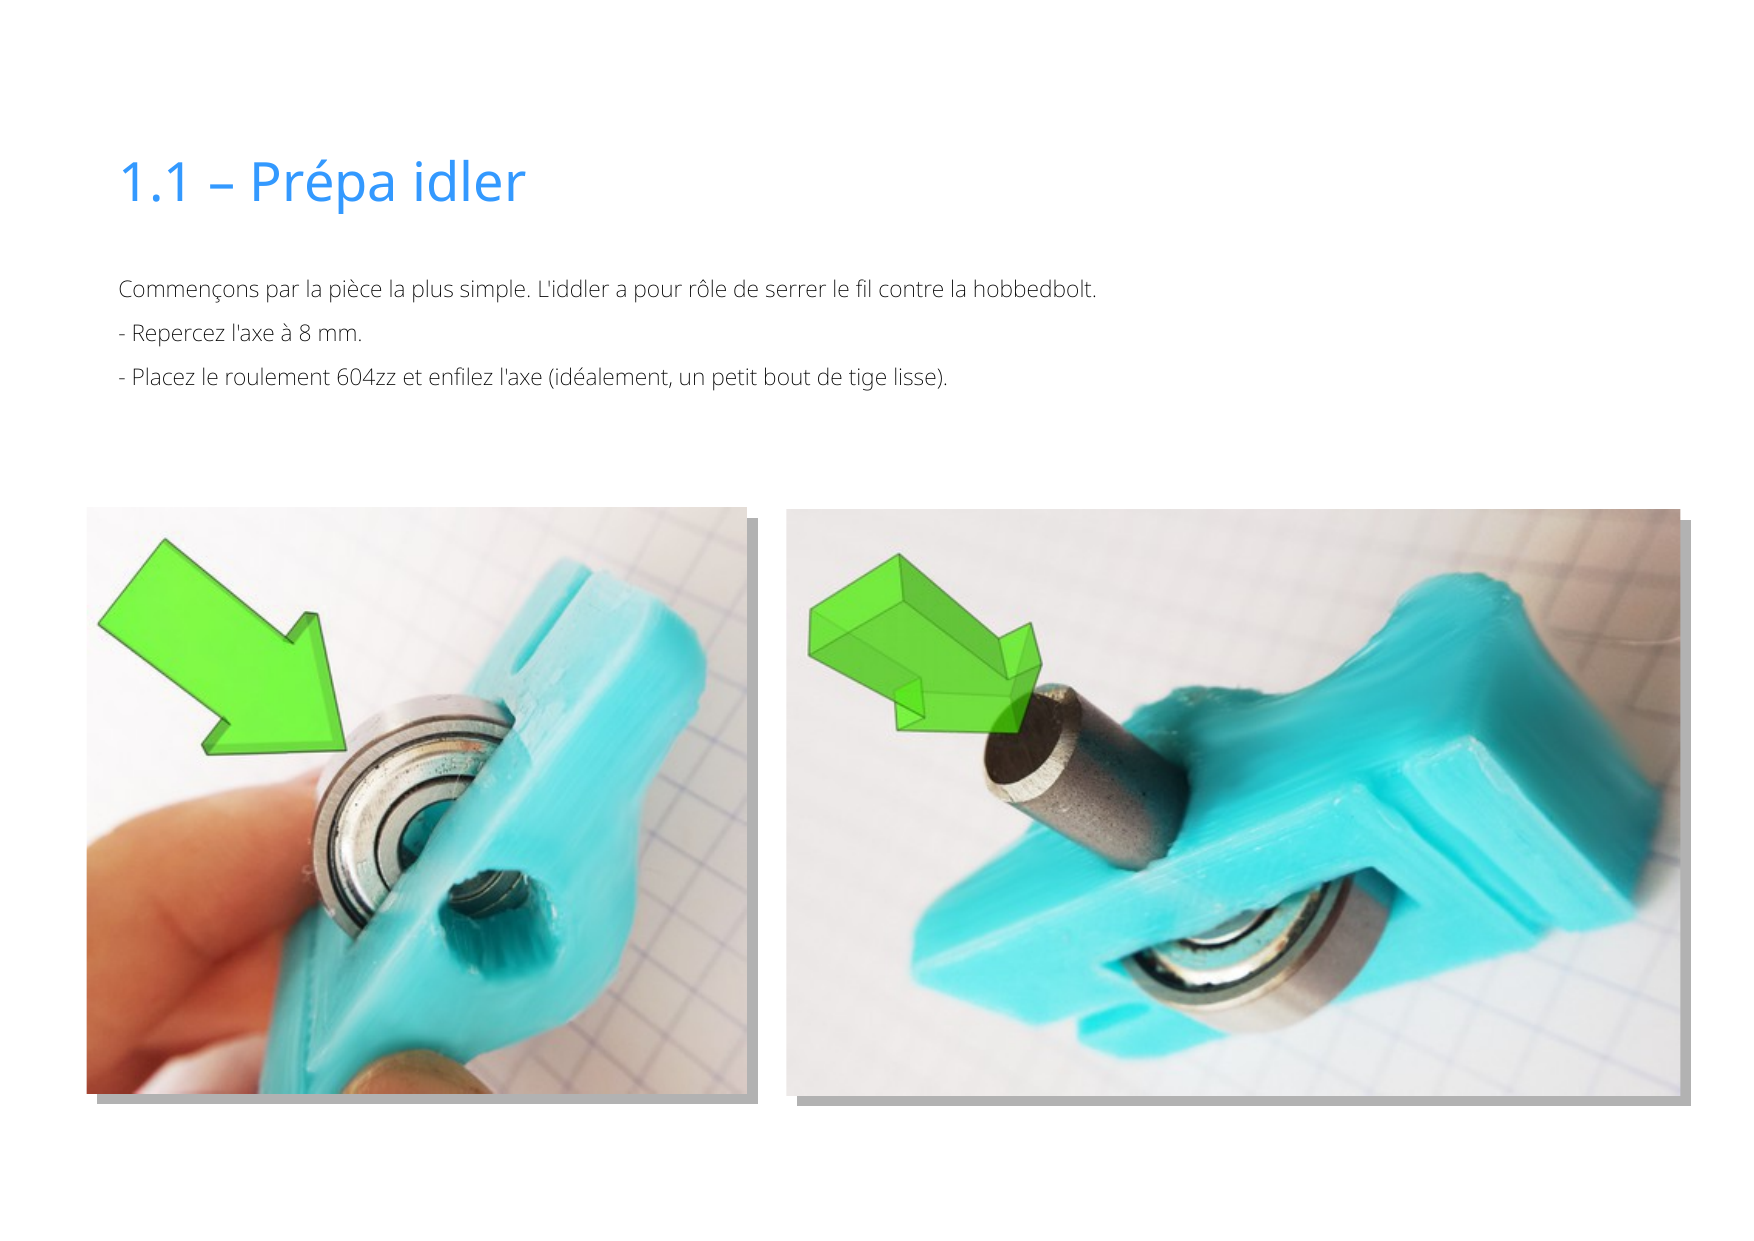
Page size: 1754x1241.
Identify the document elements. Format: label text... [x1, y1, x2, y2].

picture [786, 509, 1681, 1096]
text Commençons par la pièce la plus simple. L'iddler a pour rôle de serrer le fil contre la hobbedbolt. [118, 273, 1636, 304]
text - Repercez l'axe à 8 mm. [118, 317, 1636, 348]
text - Placez le roulement 604zz et enfilez l'axe (idéalement, un petit bout de tige lisse). [118, 361, 1636, 392]
picture [86, 507, 747, 1094]
subtitle 1.1 – Prépa idler [118, 143, 1636, 217]
